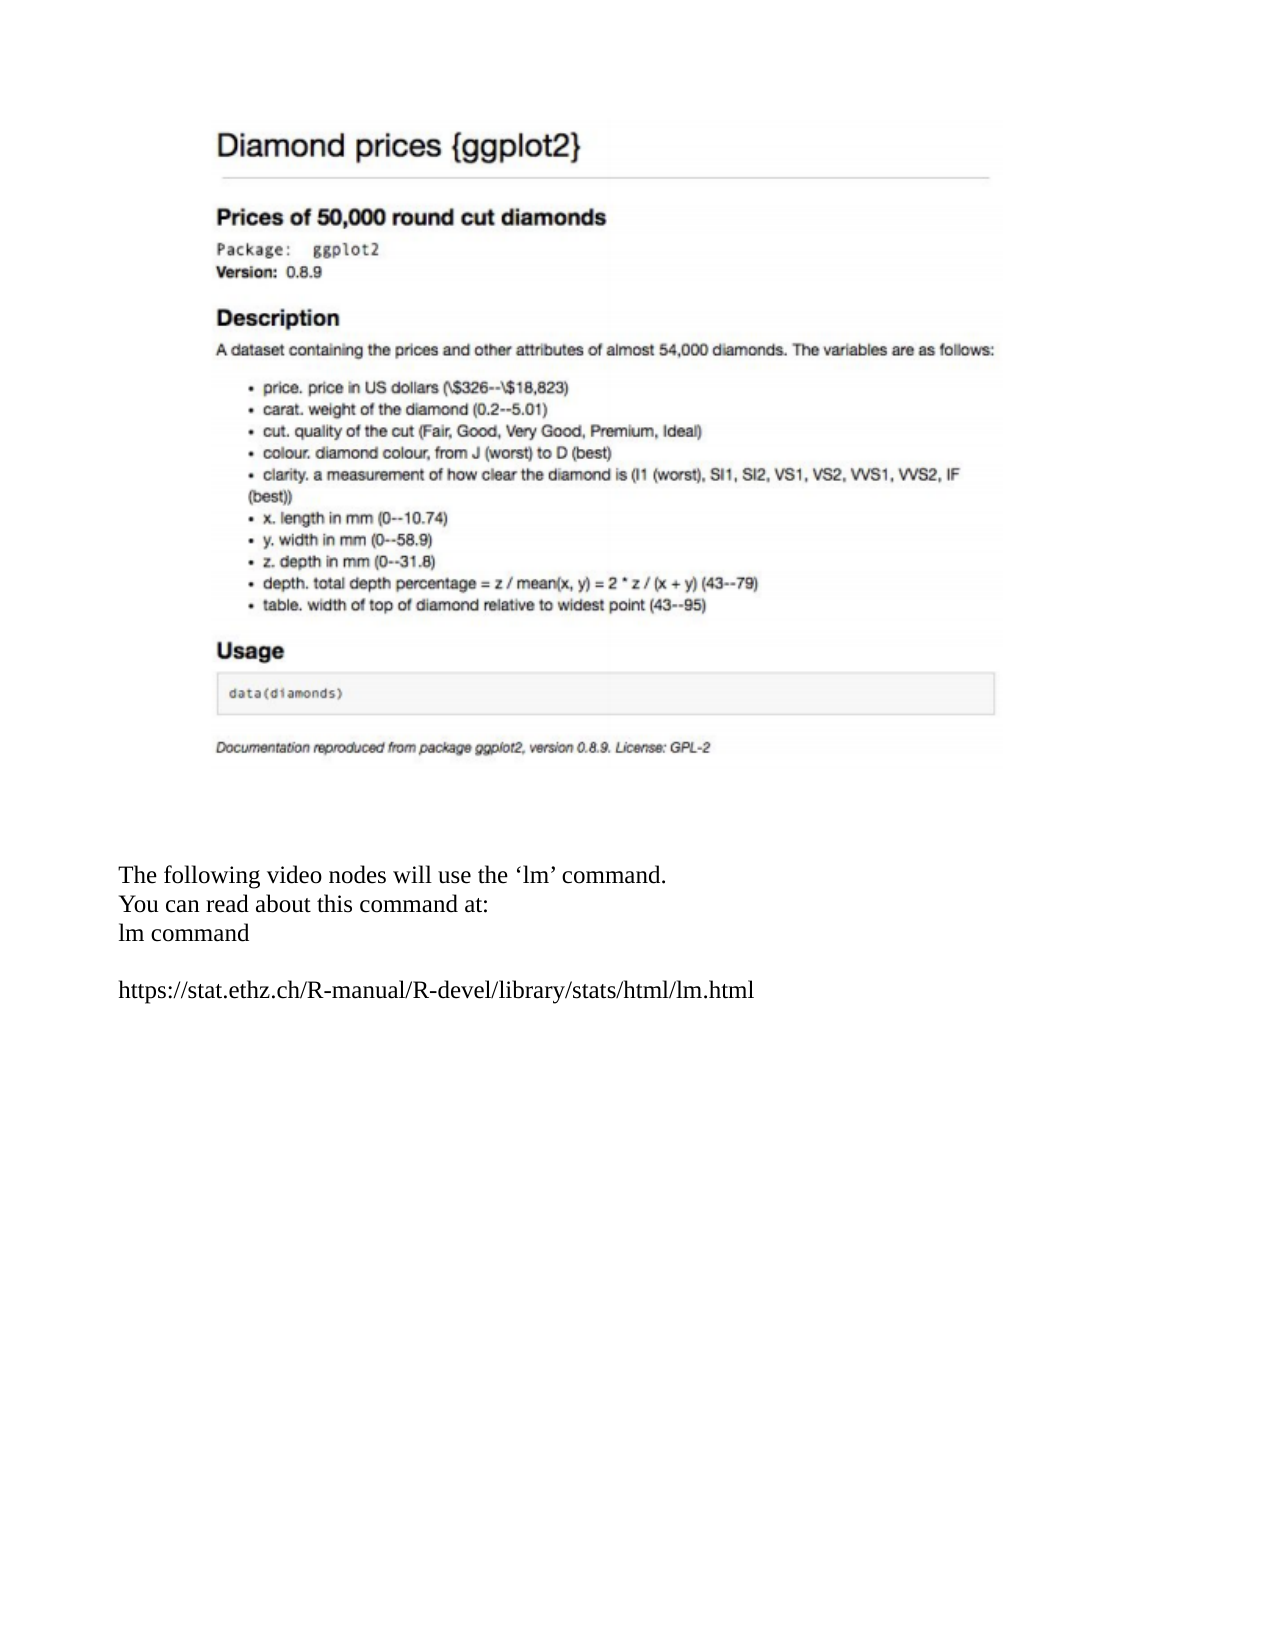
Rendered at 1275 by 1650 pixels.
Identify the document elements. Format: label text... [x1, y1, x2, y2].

text The following video nodes will use the ‘lm’ command. [118, 861, 1157, 889]
text https://stat.ethz.ch/R-manual/R-devel/library/stats/html/lm.html [118, 976, 1157, 1004]
text You can read about this command at: [118, 889, 1157, 918]
text lm command [118, 918, 1157, 947]
picture [200, 118, 1075, 775]
